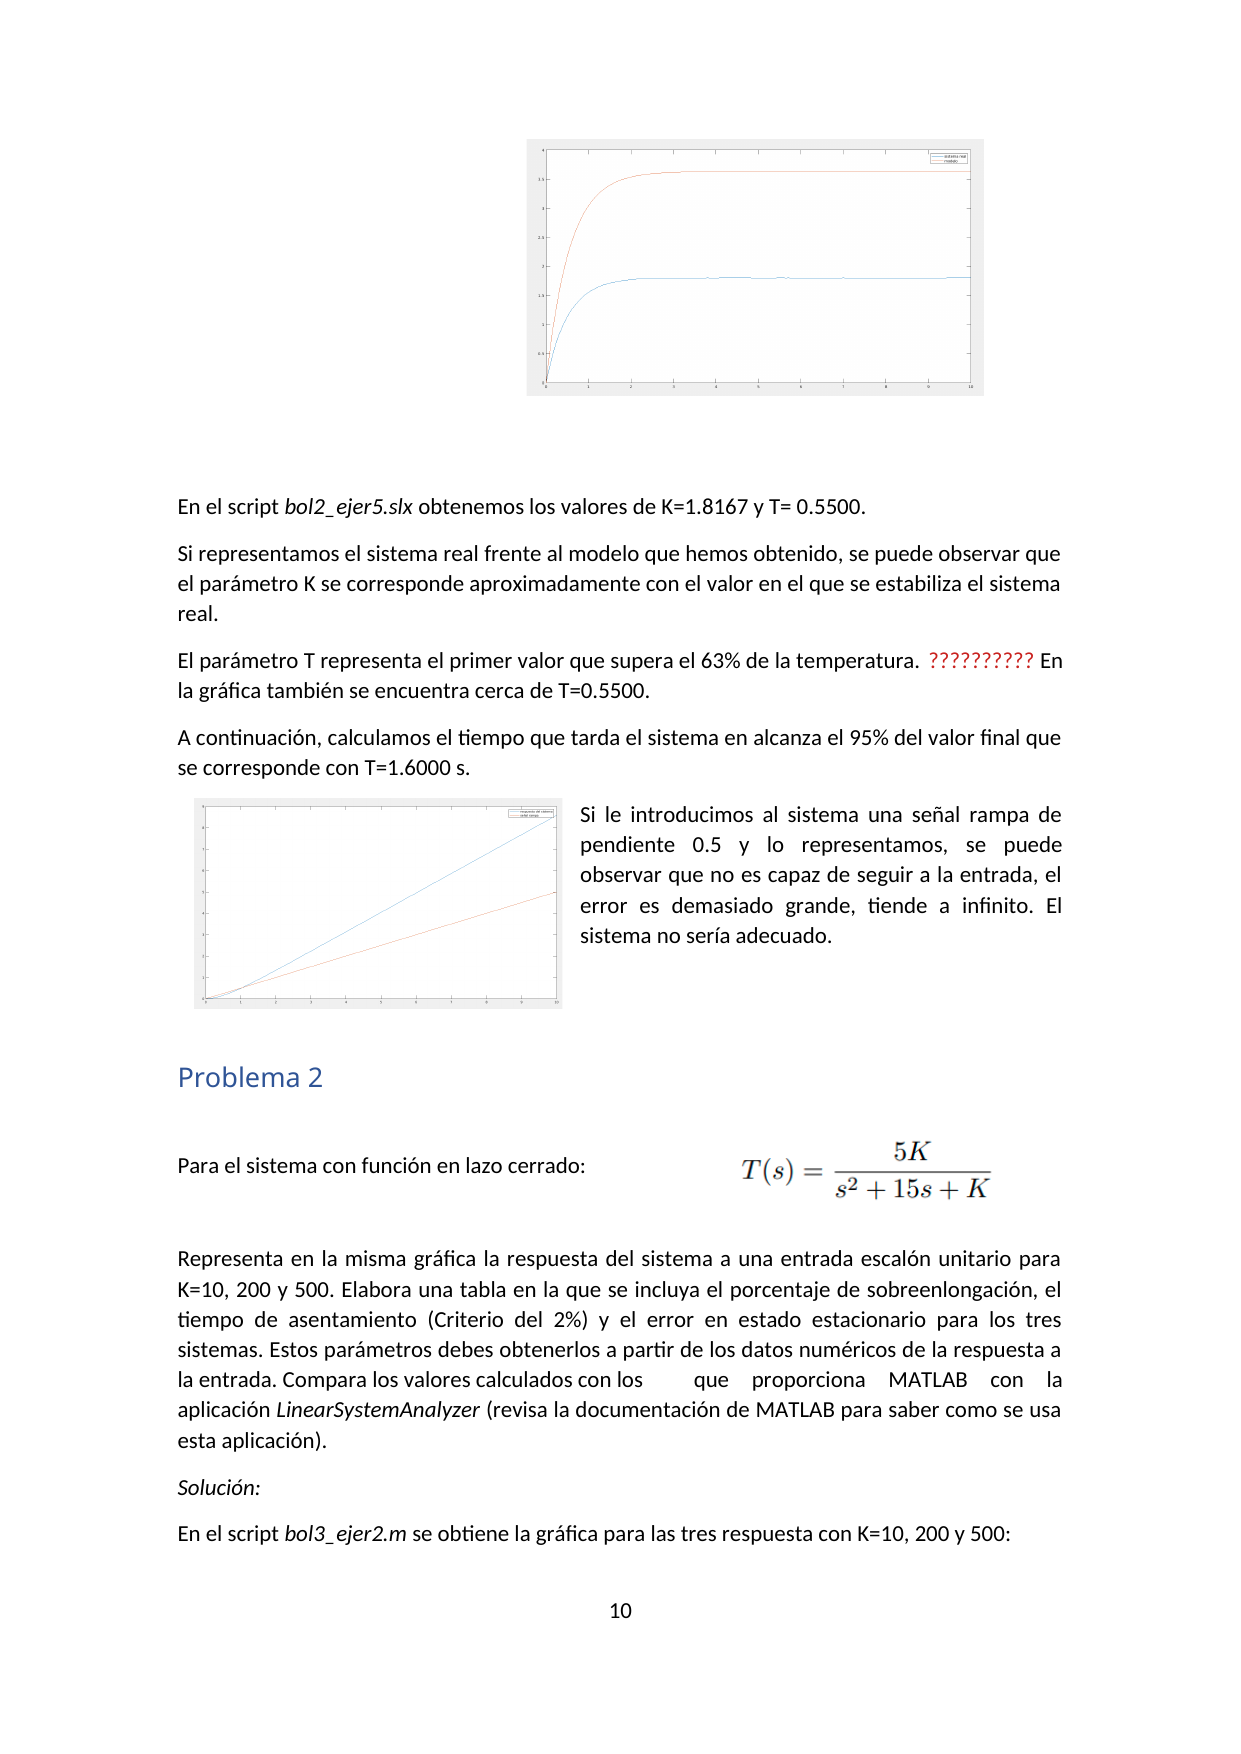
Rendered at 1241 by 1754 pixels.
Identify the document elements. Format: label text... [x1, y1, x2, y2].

text Si representamos el sistema real frente al modelo que hemos obtenido, se puede observar que el parámetro K se corresponde aproximadamente con el valor en el que se estabiliza el sistema real. [177, 539, 1063, 627]
picture [194, 798, 563, 1009]
text Solución: [177, 1473, 1063, 1501]
picture [729, 1118, 1009, 1225]
text El parámetro T representa el primer valor que supera el 63% de la temperatura. ?????????? En la gráfica también se encuentra cerca de T=0.5500. [177, 646, 1063, 704]
text En el script bol3_ejer2.m se obtiene la gráfica para las tres respuesta con K=10, 200 y 500: [177, 1519, 1063, 1548]
text Para el sistema con función en lazo cerrado: [177, 1151, 729, 1179]
text Representa en la misma gráfica la respuesta del sistema a una entrada escalón unitario para K=10, 200 y 500. Elabora una tabla en la que se incluya el porcentaje de sobreenlongación, el tiempo de asentamiento (Criterio del 2%) y el error en estado estacionario para los tres sistemas. Estos parámetros debes obtenerlos a partir de los datos numéricos de la respuesta a la entrada. Compara los valores calculados con los que proporciona MATLAB con la aplicación LinearSystemAnalyzer (revisa la documentación de MATLAB para saber como se usa esta aplicación). [177, 1244, 1063, 1454]
picture [526, 139, 984, 396]
text A continuación, calculamos el tiempo que tarda el sistema en alcanza el 95% del valor final que se corresponde con T=1.6000 s. [177, 723, 1063, 781]
subtitle Problema 2 [177, 1059, 1063, 1096]
text [1009, 1151, 1063, 1179]
text En el script bol2_ejer5.slx obtenemos los valores de K=1.8167 y T= 0.5500. [177, 492, 1063, 520]
text Si le introducimos al sistema una señal rampa de pendiente 0.5 y lo representamos, se puede observar que no es capaz de seguir a la entrada, el error es demasiado grande, tiende a infinito. El sistema no sería adecuado. [563, 800, 1063, 949]
